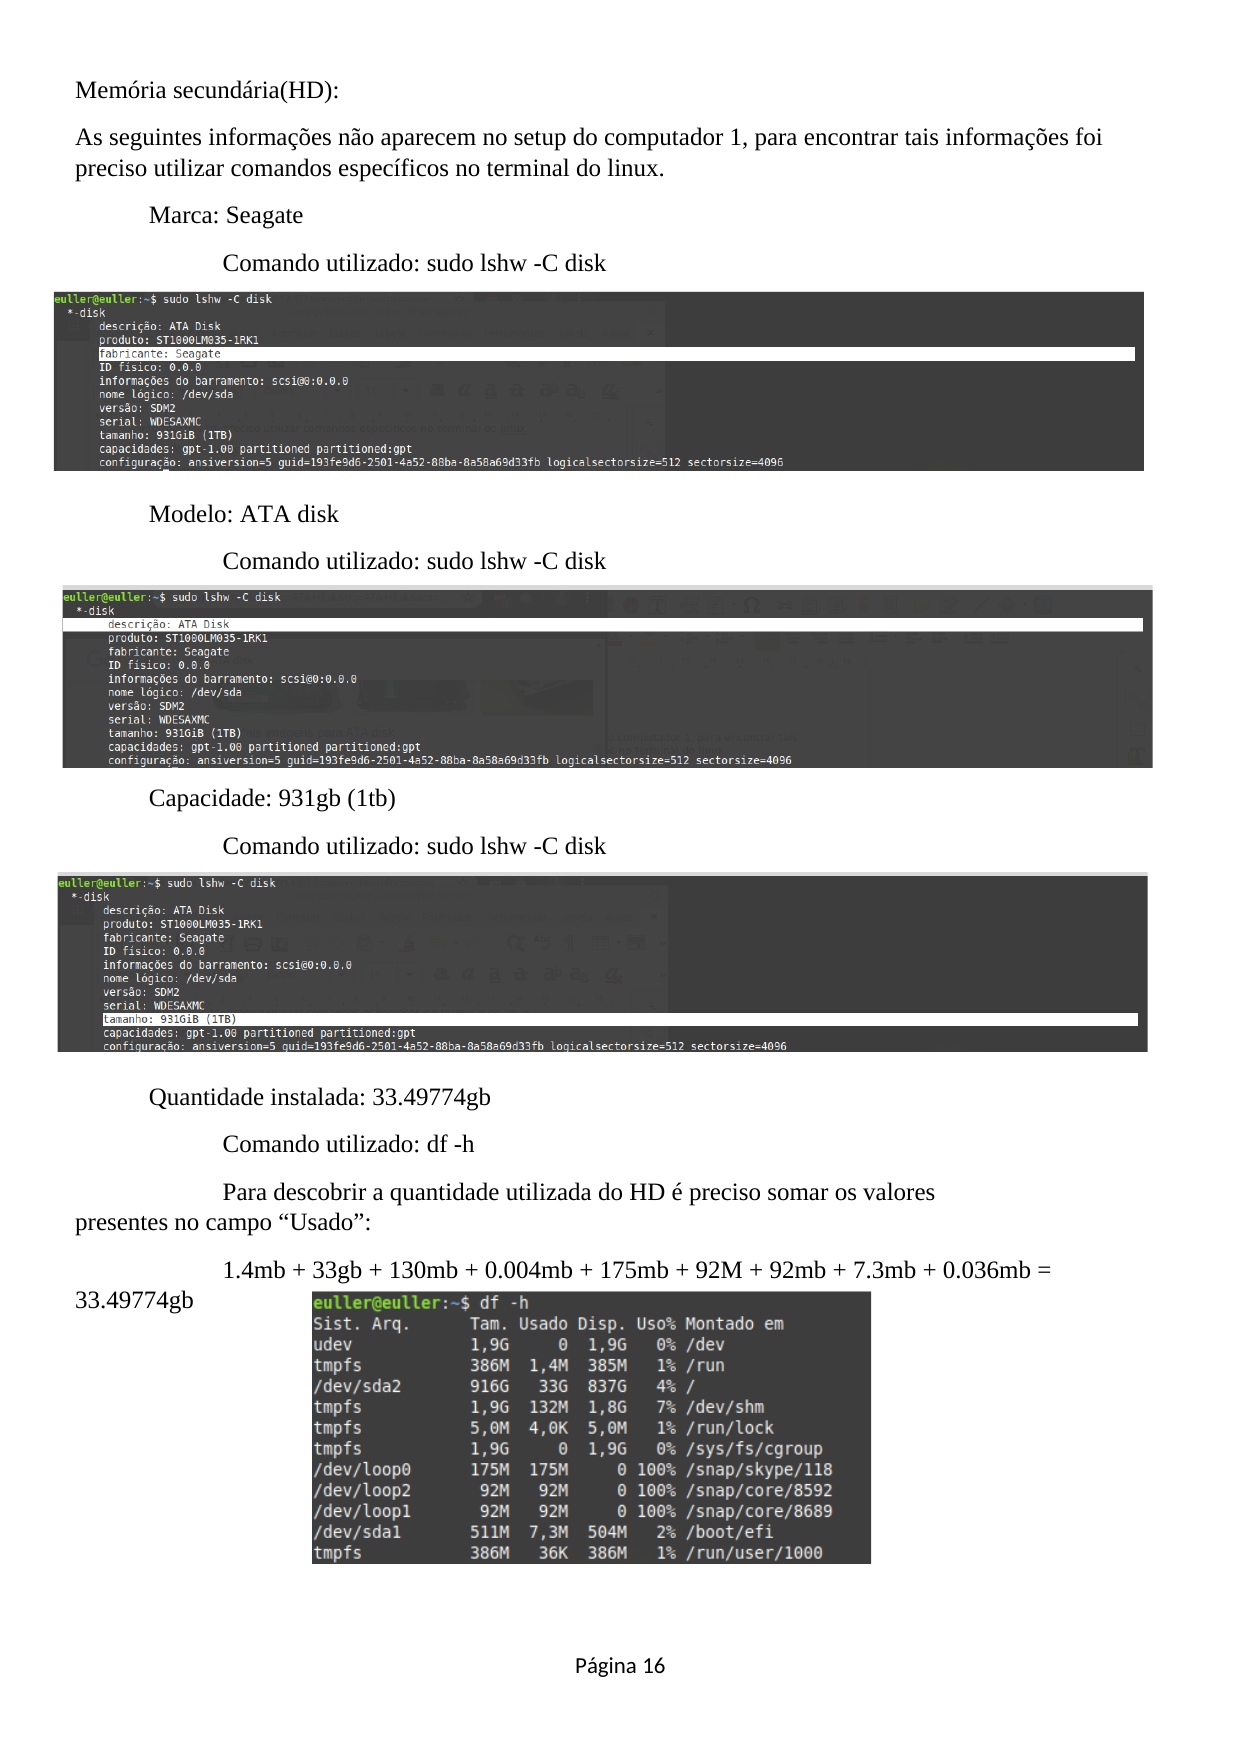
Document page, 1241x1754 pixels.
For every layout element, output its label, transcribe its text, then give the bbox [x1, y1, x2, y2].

text Comando utilizado: df -h [75, 1129, 1165, 1158]
text Quantidade instalada: 33.49774gb [75, 1020, 1165, 1111]
picture [53, 291, 1144, 471]
text Memória secundária(HD): [75, 75, 1165, 104]
text 1.4mb + 33gb + 130mb + 0.004mb + 175mb + 92M + 92mb + 7.3mb + 0.036mb = 33.49774gb [75, 1255, 1165, 1314]
text Para descobrir a quantidade utilizada do HD é preciso somar os valores presentes no campo “Usado”: [75, 1177, 1165, 1236]
text Comando utilizado: sudo lshw -C disk [75, 248, 1165, 277]
text Modelo: ATA disk [75, 468, 1165, 528]
text Capacidade: 931gb (1tb) [75, 783, 1165, 812]
text Marca: Seagate [75, 201, 1165, 229]
picture [62, 585, 1153, 768]
picture [57, 872, 1148, 1052]
text Comando utilizado: sudo lshw -C disk [75, 831, 1165, 859]
text Comando utilizado: sudo lshw -C disk [75, 546, 1165, 575]
text As seguintes informações não aparecem no setup do computador 1, para encontrar tais informações foi preciso utilizar comandos específicos no terminal do linux. [75, 122, 1165, 182]
